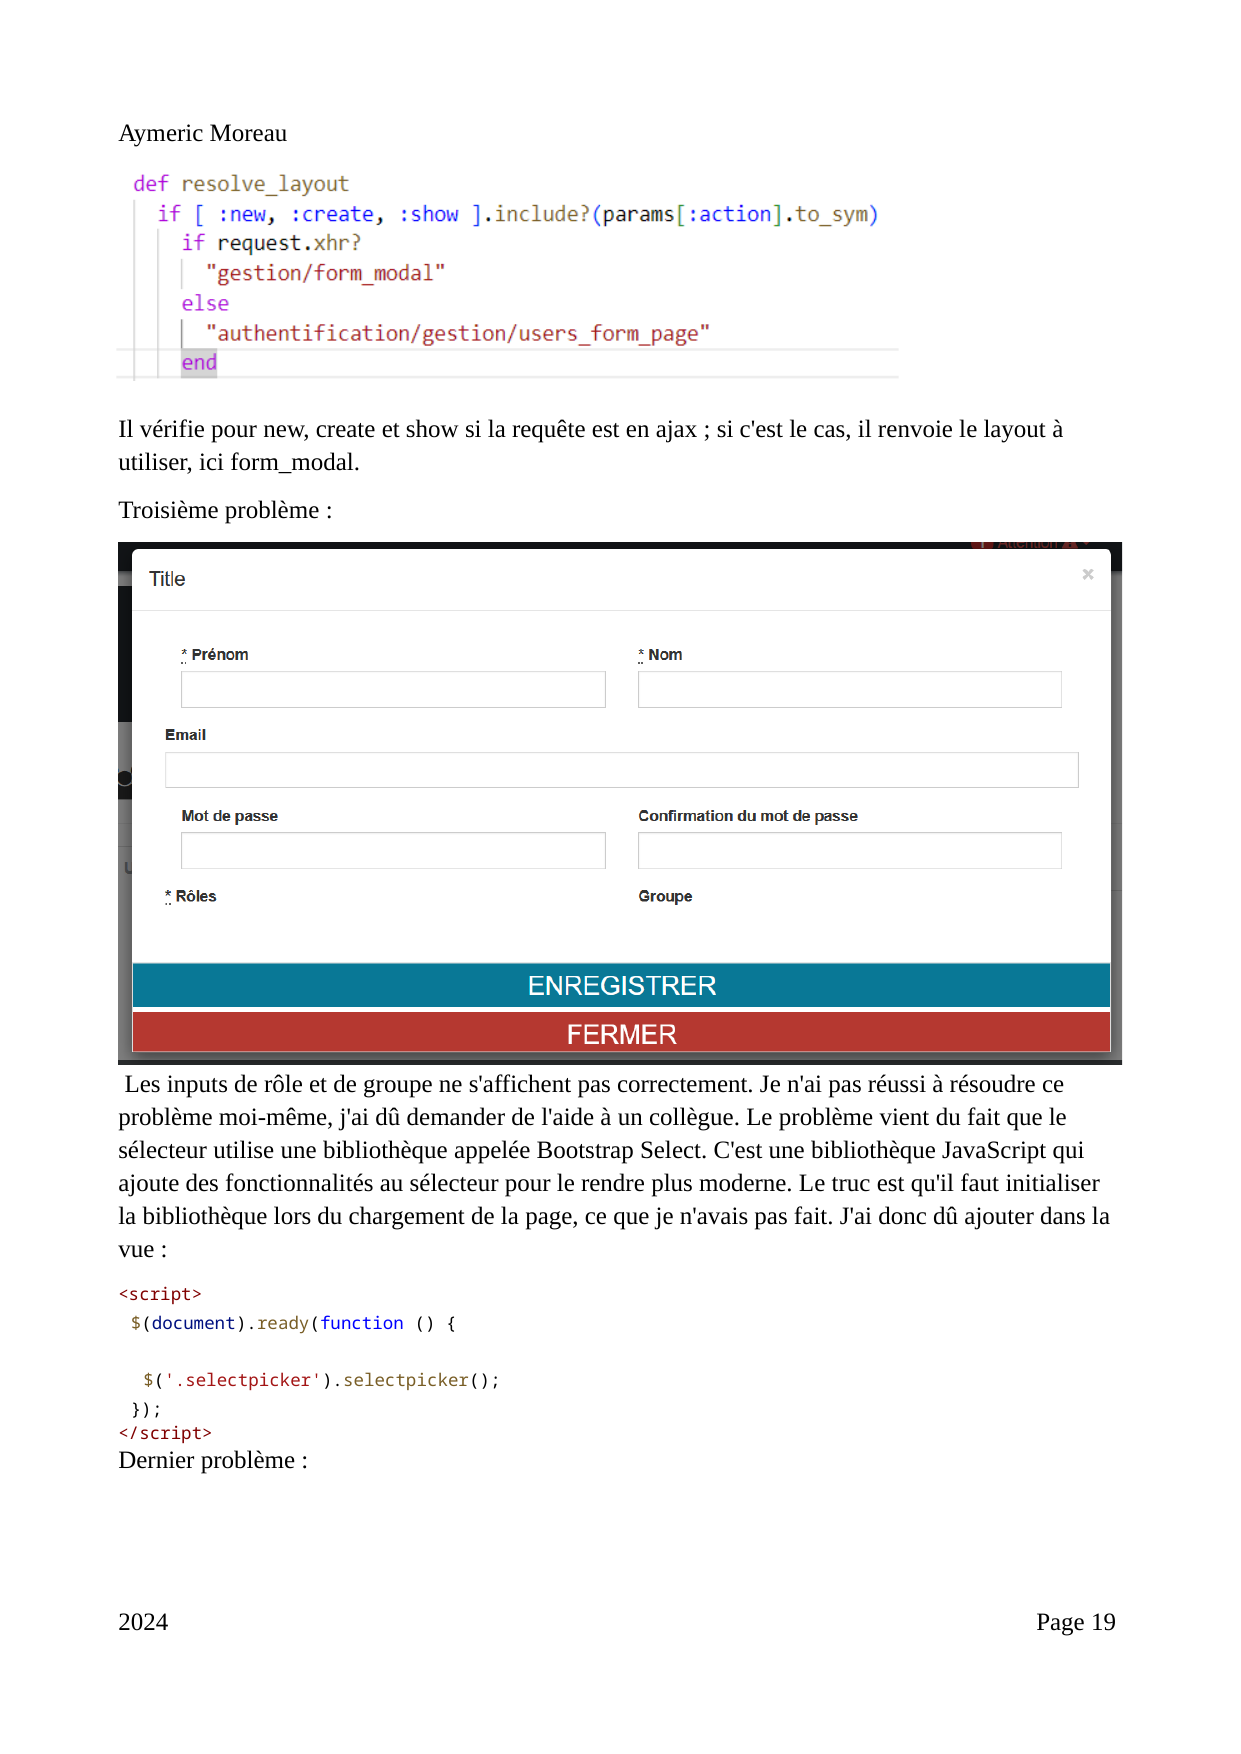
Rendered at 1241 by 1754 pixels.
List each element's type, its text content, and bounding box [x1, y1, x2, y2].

text $('.selectpicker').selectpicker(); [118, 1363, 1122, 1392]
text Troisième problème : [118, 495, 1122, 524]
text Il vérifie pour new, create et show si la requête est en ajax ; si c'est le cas, il renvoie le layout à utiliser, ici form_modal. [118, 414, 1122, 476]
text }); [118, 1392, 1122, 1421]
text <script> [118, 1282, 1122, 1306]
text Dernier problème : [118, 1445, 1122, 1473]
text $(document).ready(function () { [118, 1306, 1122, 1334]
text </script> [118, 1421, 1122, 1445]
picture [118, 542, 1123, 1065]
text Les inputs de rôle et de groupe ne s'affichent pas correctement. Je n'ai pas réussi à résoudre ce problème moi-même, j'ai dû demander de l'aide à un collègue. Le problème vient du fait que le sélecteur utilise une bibliothèque appelée Bootstrap Select. C'est une bibliothèque JavaScript qui ajoute des fonctionnalités au sélecteur pour le rendre plus moderne. Le truc est qu'il faut initialiser la bibliothèque lors du chargement de la page, ce que je n'avais pas fait. J'ai donc dû ajouter dans la vue : [118, 1065, 1122, 1263]
picture [116, 167, 899, 381]
